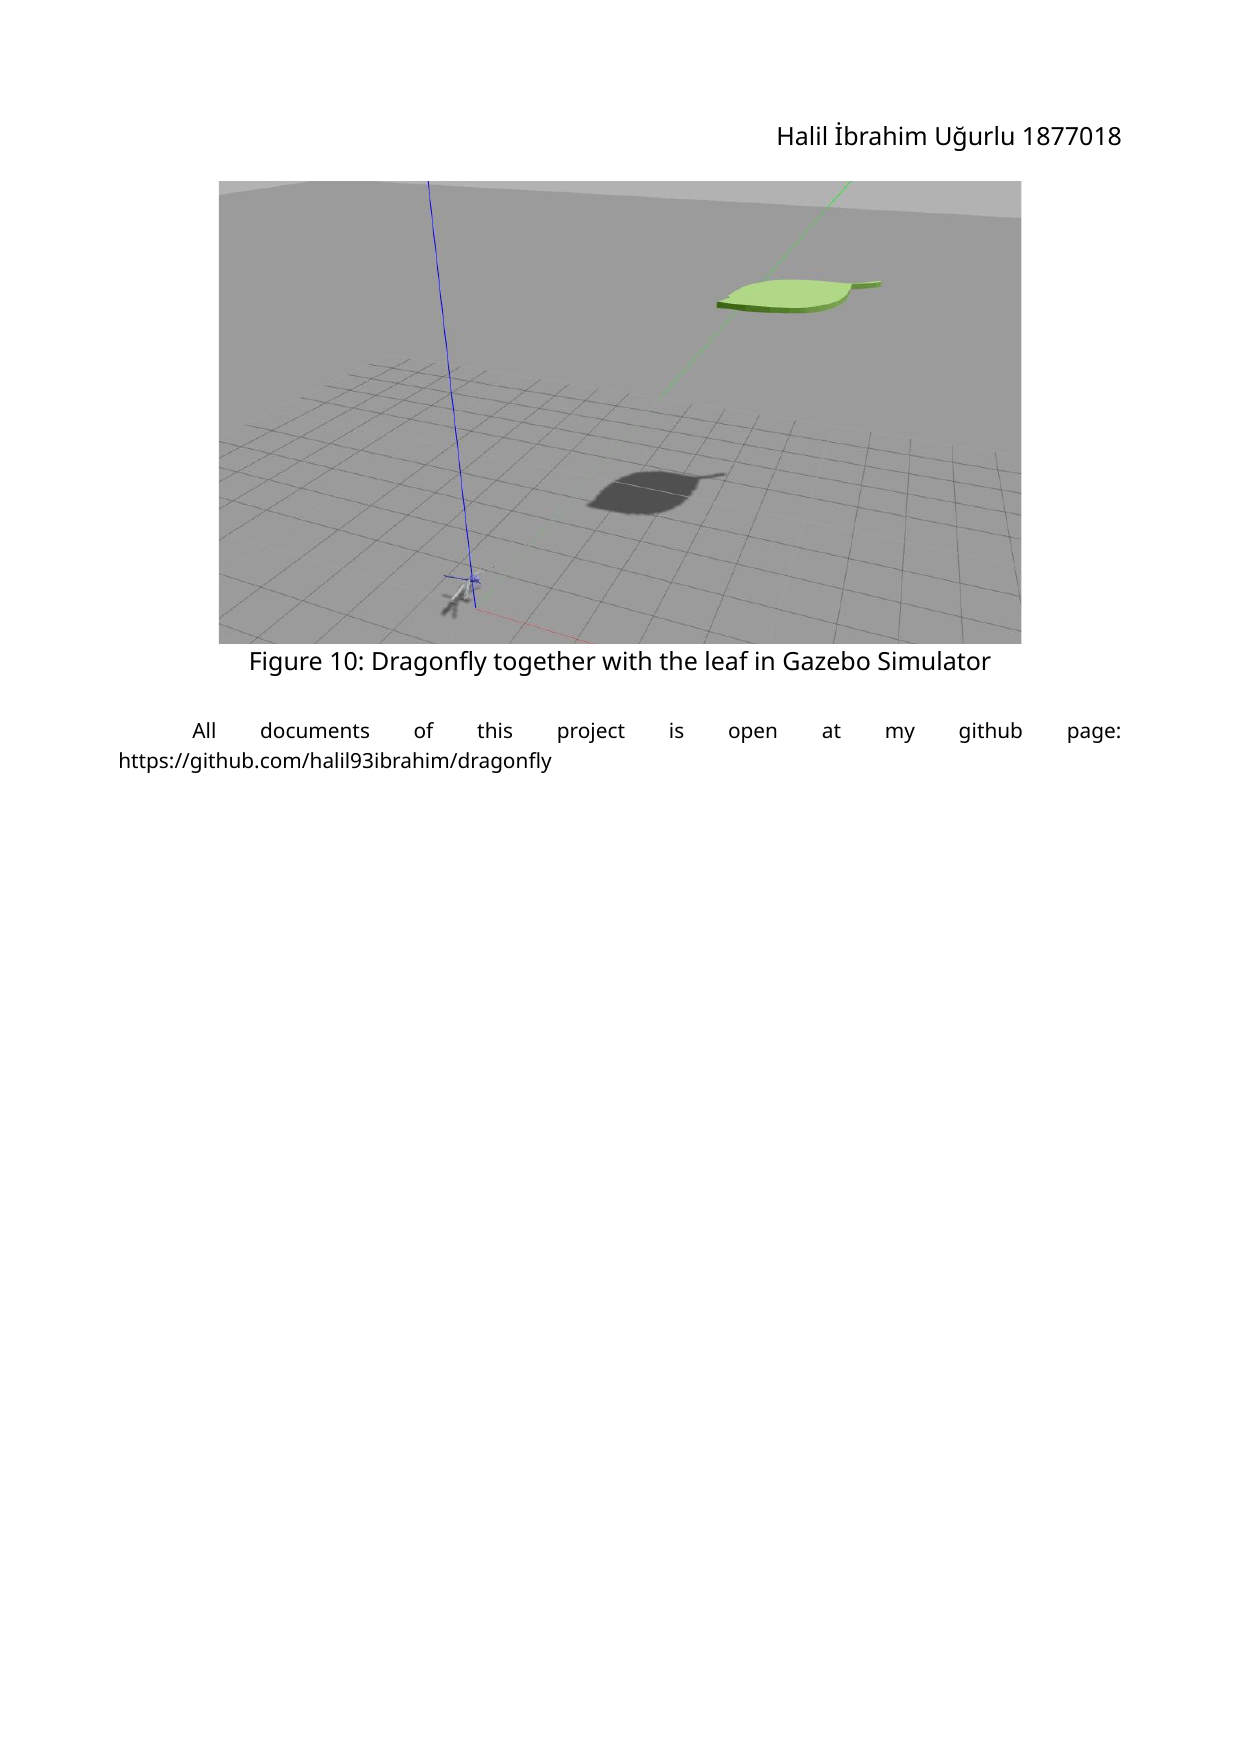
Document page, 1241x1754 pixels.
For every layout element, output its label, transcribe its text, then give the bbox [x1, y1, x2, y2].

text All documents of this project is open at my github page: https://github.com/halil93ibrahim/dragonfly [118, 712, 1122, 774]
picture [218, 181, 1022, 644]
text Figure 10: Dragonfly together with the leaf in Gazebo Simulator [118, 182, 1122, 678]
